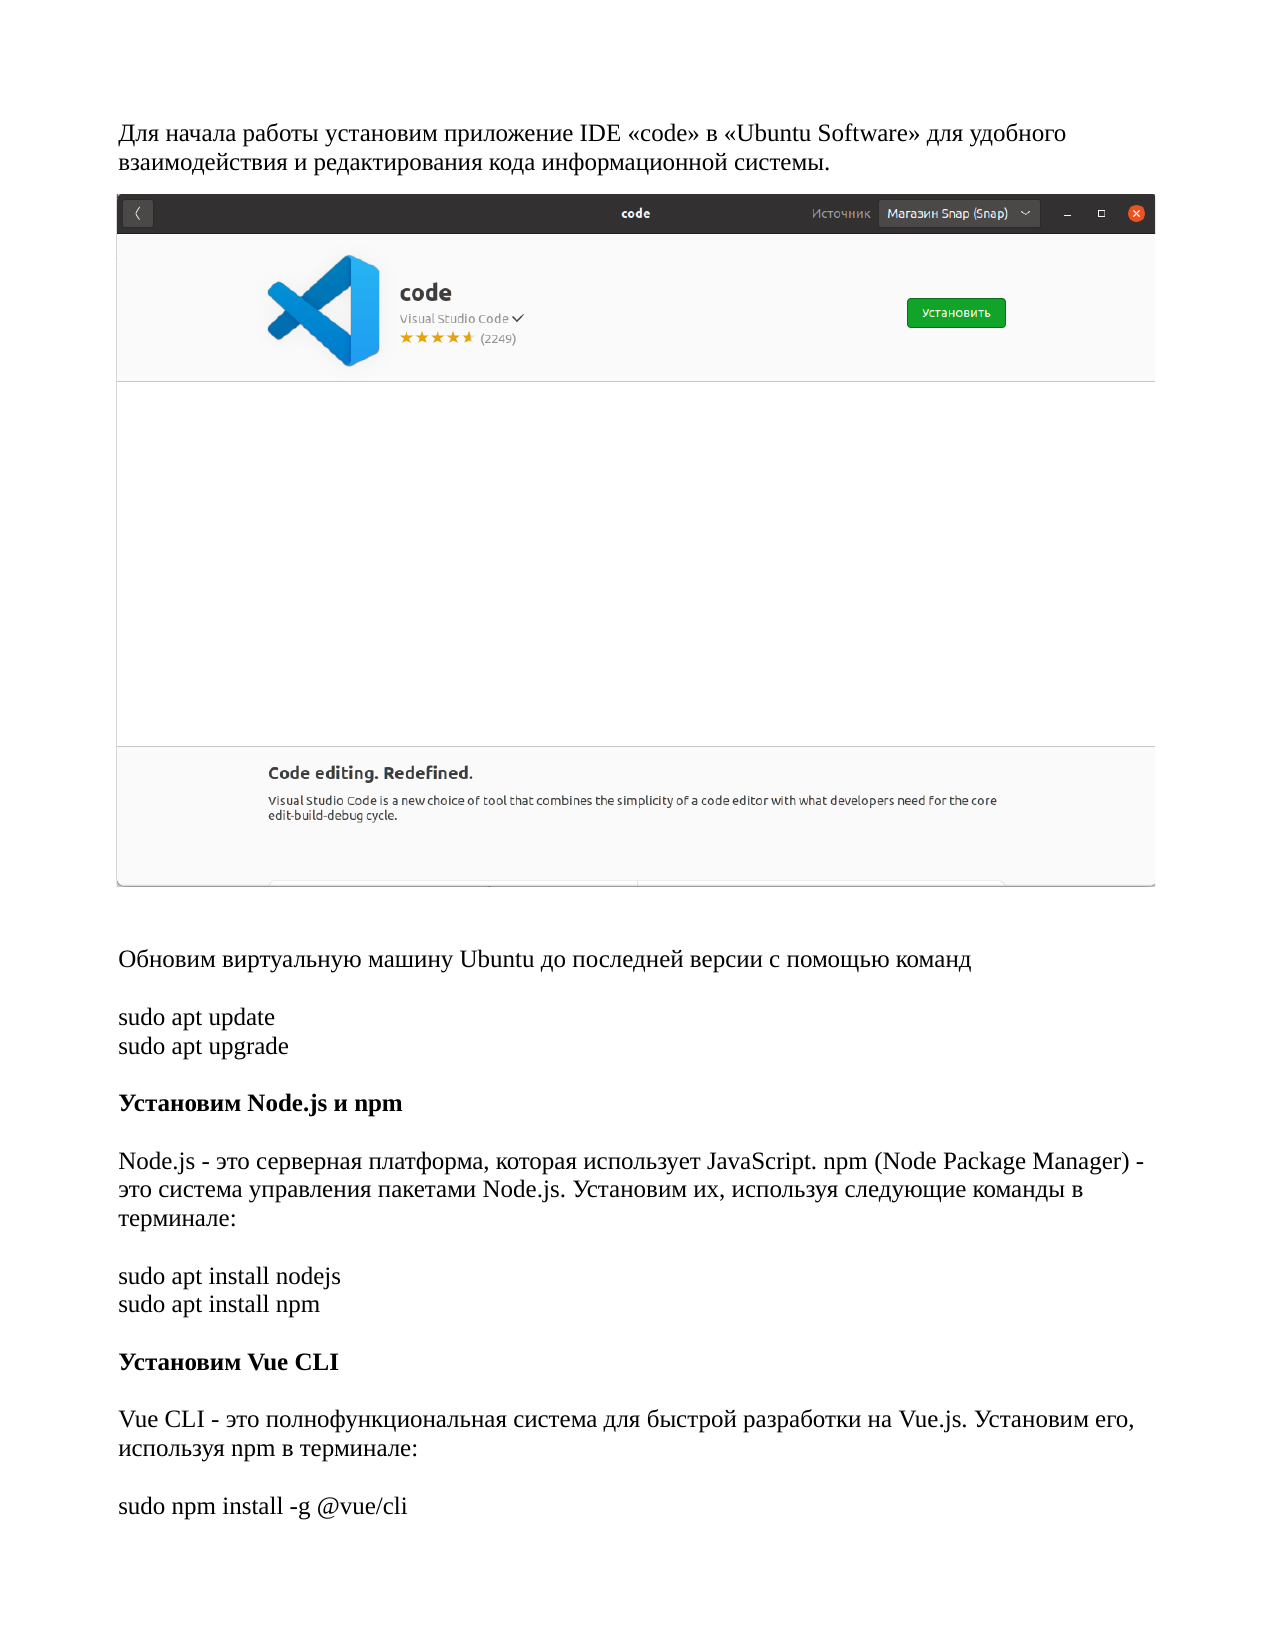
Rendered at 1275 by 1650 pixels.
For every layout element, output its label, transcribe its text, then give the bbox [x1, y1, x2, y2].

picture [116, 194, 1156, 887]
text sudo apt install nodejs sudo apt install npm [118, 1261, 1157, 1318]
text Обновим виртуальную машину Ubuntu до последней версии с помощью команд sudo apt update sudo apt upgrade [118, 944, 1157, 1059]
text Для начала работы установим приложение IDE «code» в «Ubuntu Software» для удобного взаимодействия и редактирования кода информационной системы. [118, 118, 1157, 176]
text Node.js - это серверная платформа, которая использует JavaScript. npm (Node Package Manager) - это система управления пакетами Node.js. Установим их, используя следующие команды в терминале: [118, 1146, 1157, 1232]
text Установим Vue CLI [118, 1347, 1157, 1376]
text Vue CLI - это полнофункциональная система для быстрой разработки на Vue.js. Установим его, используя npm в терминале: [118, 1404, 1157, 1462]
text Установим Node.js и npm [118, 1088, 1157, 1117]
text sudo npm install -g @vue/cli [118, 1491, 1157, 1519]
